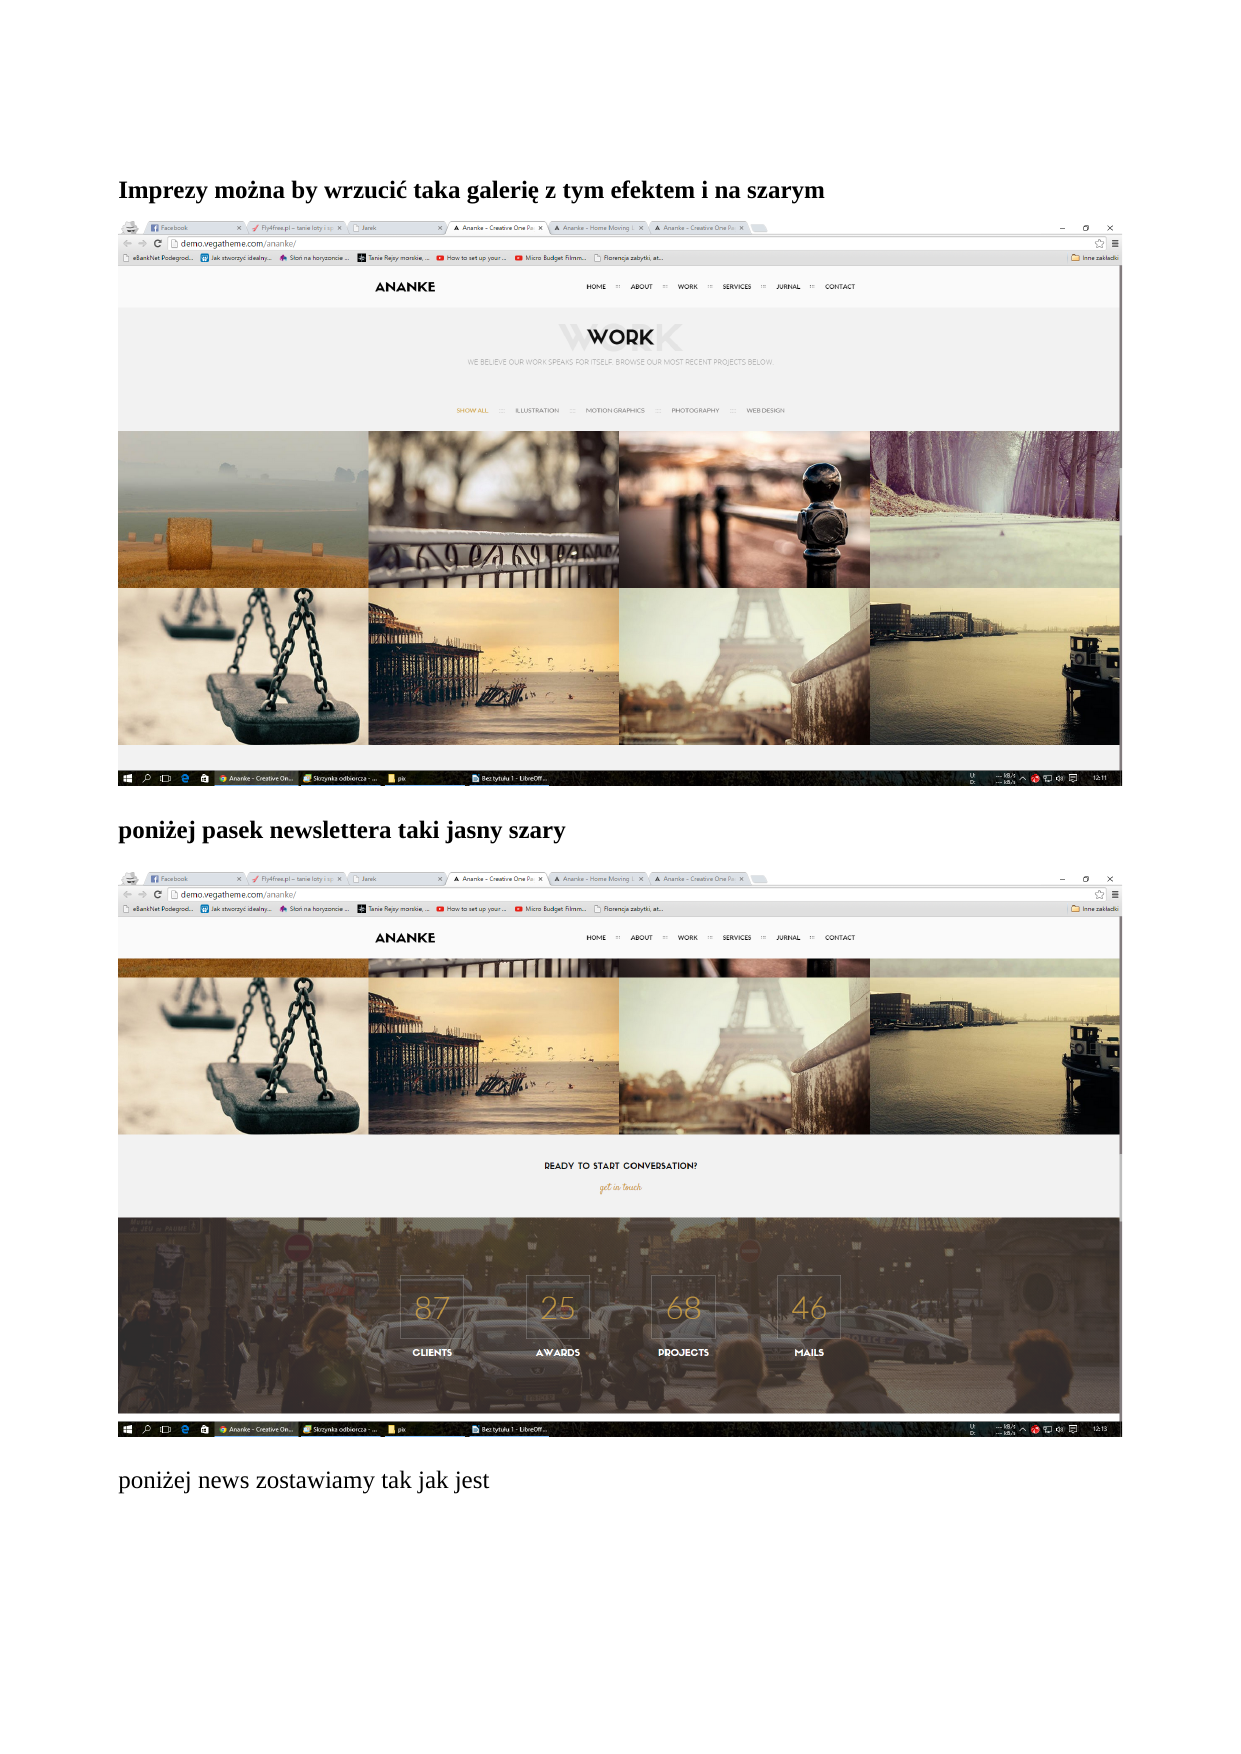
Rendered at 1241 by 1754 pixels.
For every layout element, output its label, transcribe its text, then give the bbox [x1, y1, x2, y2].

text Imprezy można by wrzucić taka galerię z tym efektem i na szarym [118, 176, 1122, 204]
text poniżej news zostawiamy tak jak jest [118, 1466, 1122, 1494]
picture [118, 872, 1123, 1437]
picture [118, 221, 1123, 786]
text poniżej pasek newslettera taki jasny szary [118, 815, 1122, 843]
